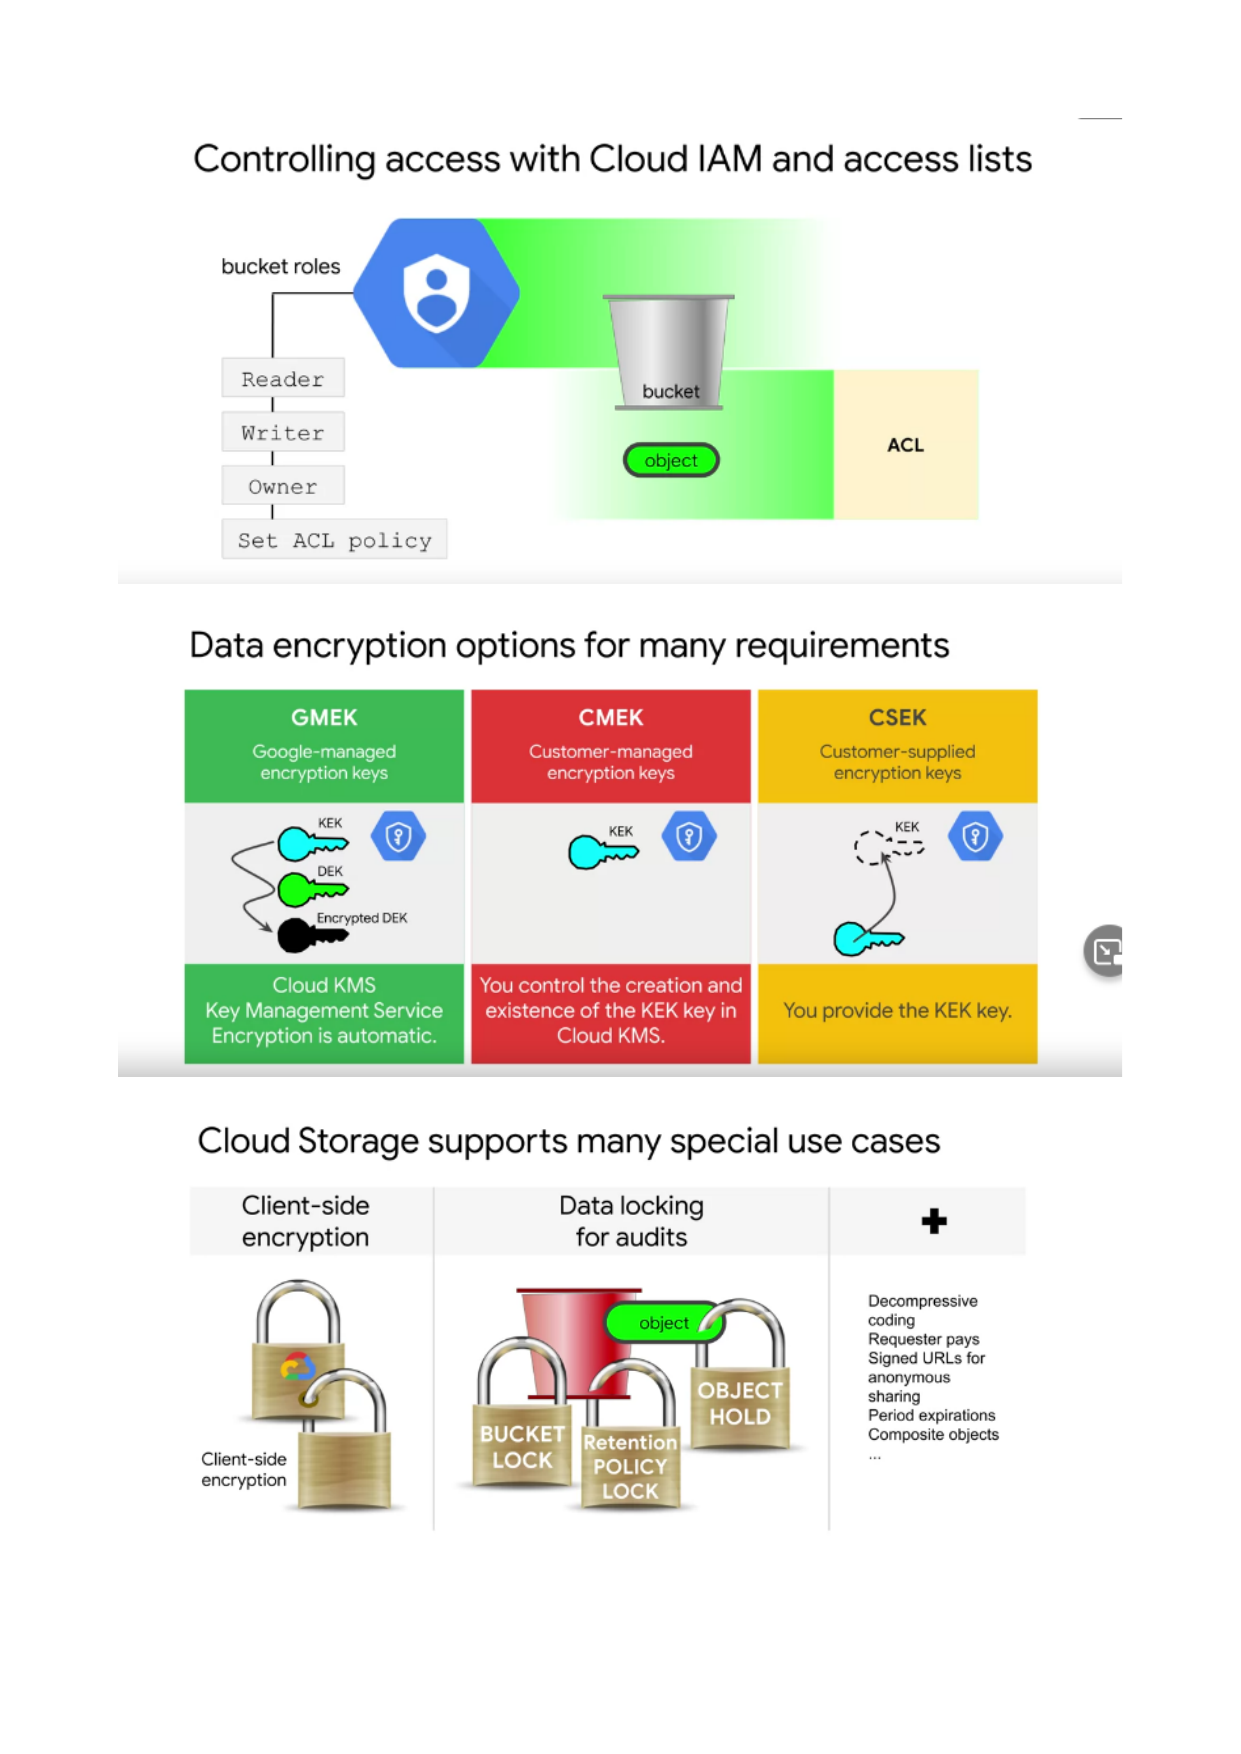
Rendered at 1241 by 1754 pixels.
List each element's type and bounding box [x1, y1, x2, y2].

picture [118, 118, 1123, 584]
picture [118, 1105, 1123, 1559]
picture [118, 612, 1123, 1077]
